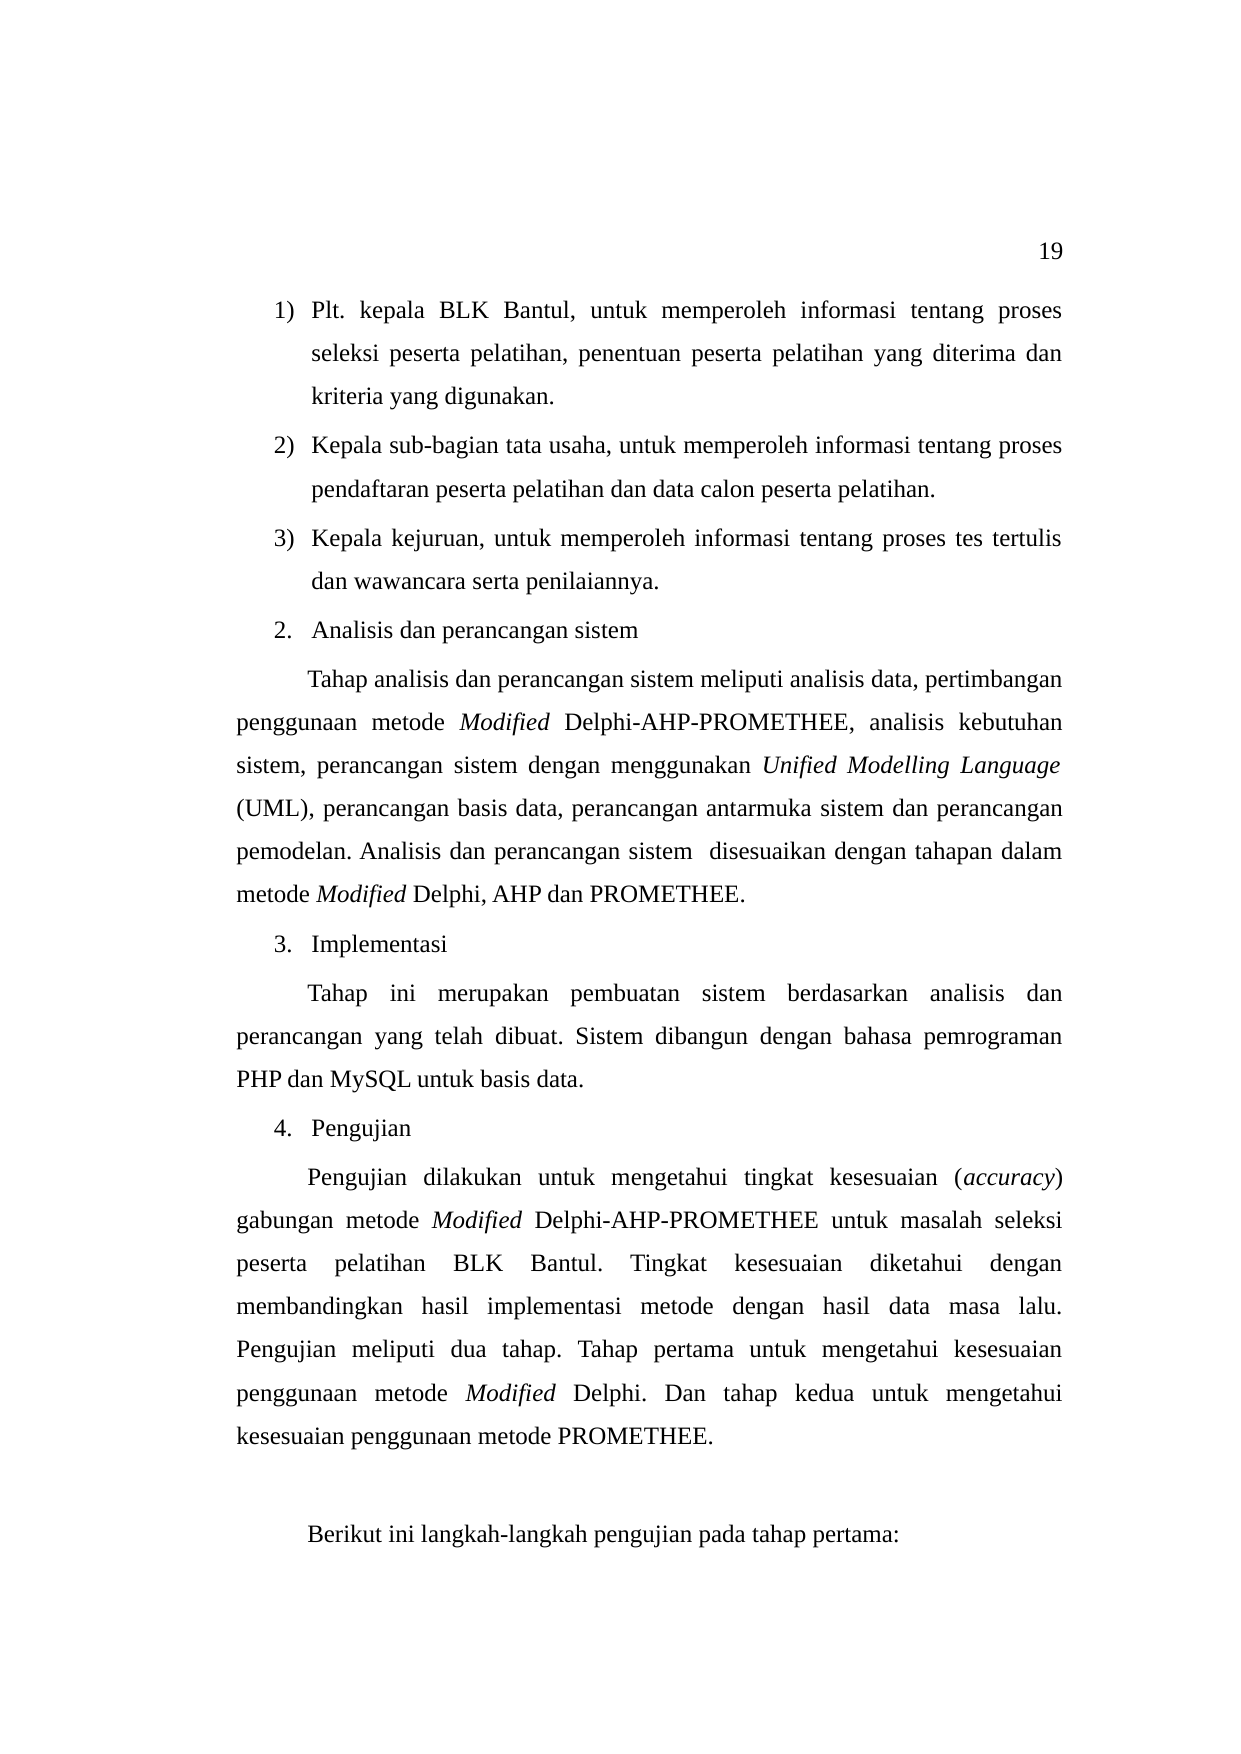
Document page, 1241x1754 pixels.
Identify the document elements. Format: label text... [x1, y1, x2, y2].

text Pengujian dilakukan untuk mengetahui tingkat kesesuaian (accuracy) gabungan metode Modified Delphi-AHP-PROMETHEE untuk masalah seleksi peserta pelatihan BLK Bantul. Tingkat kesesuaian diketahui dengan membandingkan hasil implementasi metode dengan hasil data masa lalu. Pengujian meliputi dua tahap. Tahap pertama untuk mengetahui kesesuaian penggunaan metode Modified Delphi. Dan tahap kedua untuk mengetahui kesesuaian penggunaan metode PROMETHEE. [236, 1162, 1063, 1449]
text Tahap ini merupakan pembuatan sistem berdasarkan analisis dan perancangan yang telah dibuat. Sistem dibangun dengan bahasa pemrograman PHP dan MySQL untuk basis data. [236, 978, 1063, 1093]
list Analisis dan perancangan sistem [274, 615, 1063, 644]
list Kepala sub-bagian tata usaha, untuk memperoleh informasi tentang proses pendaftaran peserta pelatihan dan data calon peserta pelatihan. [274, 431, 1063, 502]
list Implementasi [274, 929, 1063, 957]
text Berikut ini langkah-langkah pengujian pada tahap pertama: [236, 1519, 1063, 1548]
list Pengujian [274, 1113, 1063, 1142]
list Kepala kejuruan, untuk memperoleh informasi tentang proses tes tertulis dan wawancara serta penilaiannya. [274, 523, 1063, 594]
list Plt. kepala BLK Bantul, untuk memperoleh informasi tentang proses seleksi peserta pelatihan, penentuan peserta pelatihan yang diterima dan kriteria yang digunakan. [274, 295, 1063, 410]
text Tahap analisis dan perancangan sistem meliputi analisis data, pertimbangan penggunaan metode Modified Delphi-AHP-PROMETHEE, analisis kebutuhan sistem, perancangan sistem dengan menggunakan Unified Modelling Language (UML), perancangan basis data, perancangan antarmuka sistem dan perancangan pemodelan. Analisis dan perancangan sistem disesuaikan dengan tahapan dalam metode Modified Delphi, AHP dan PROMETHEE. [236, 664, 1063, 908]
